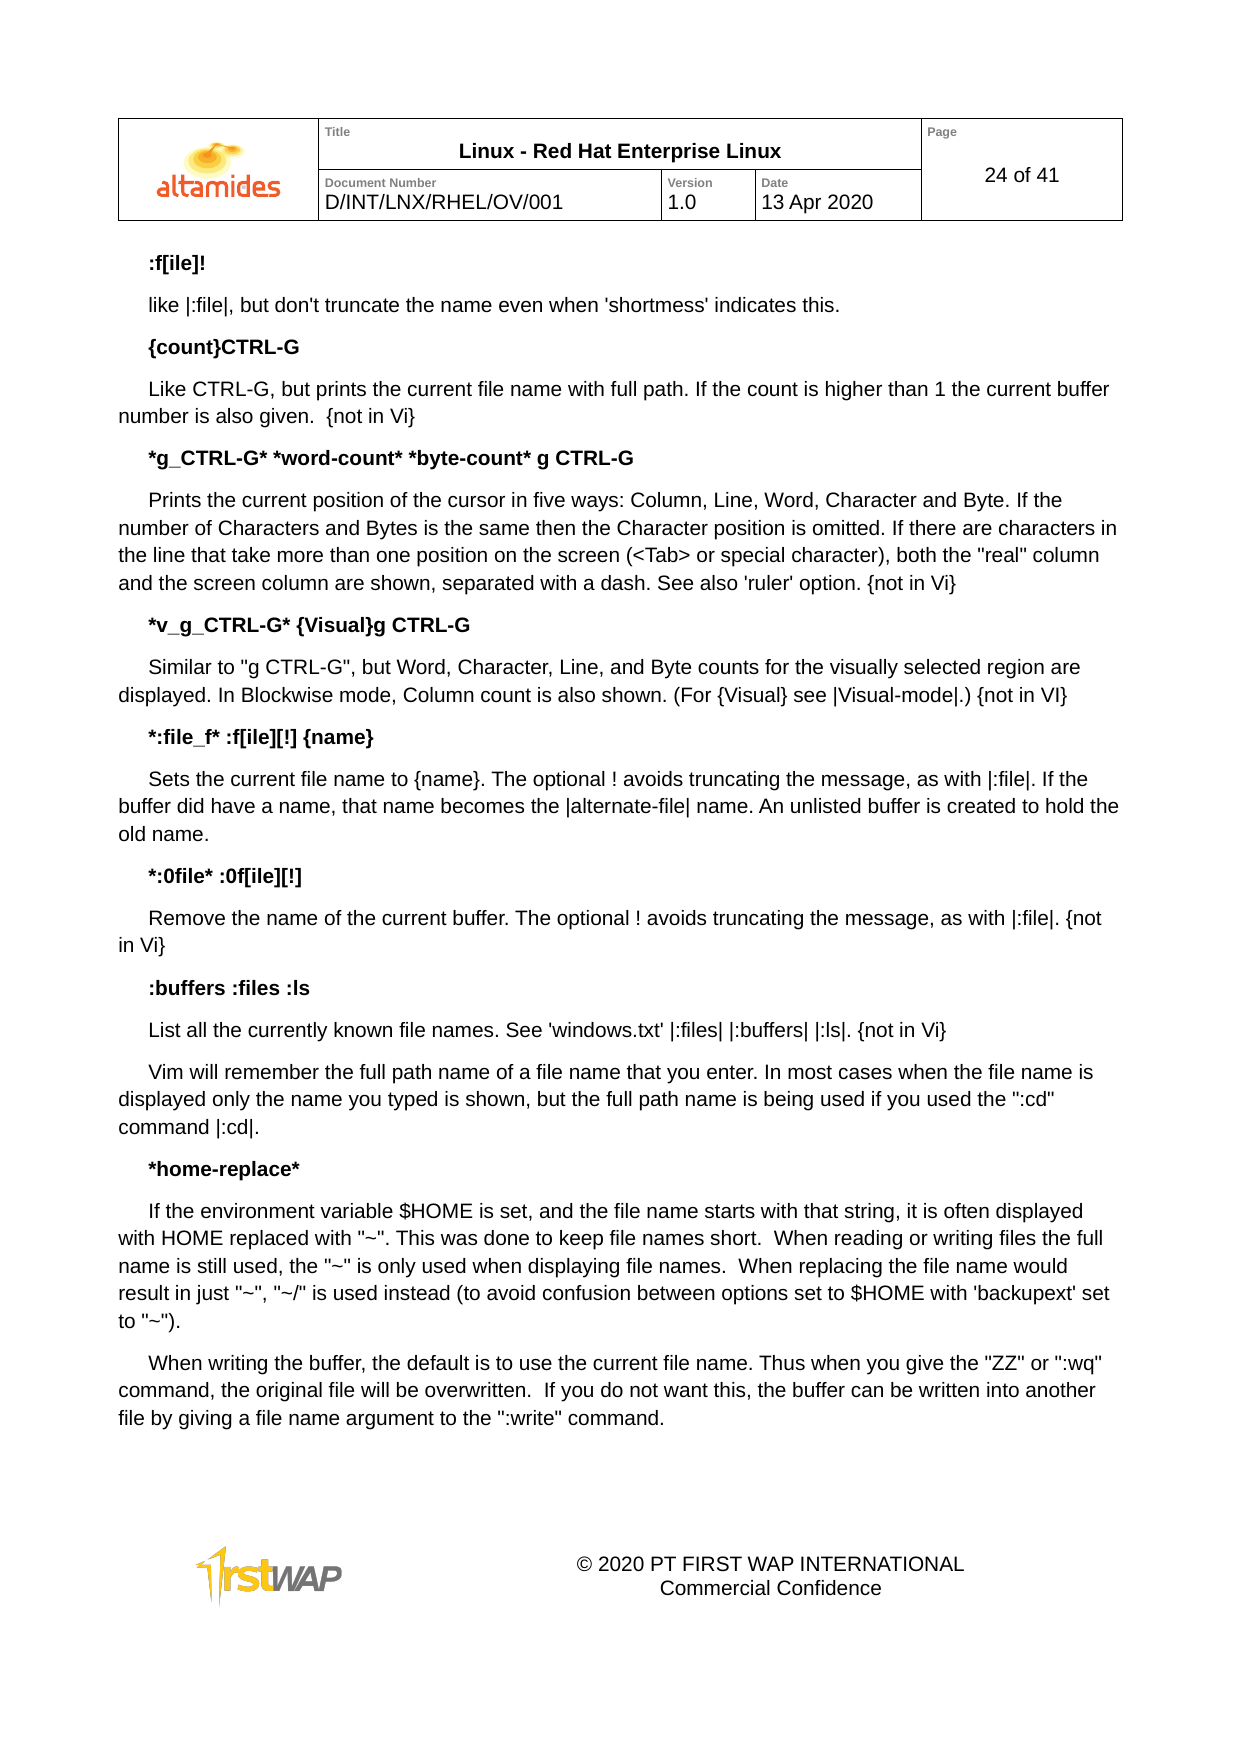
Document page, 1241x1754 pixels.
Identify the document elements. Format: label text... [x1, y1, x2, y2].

text :buffers :files :ls [118, 975, 1122, 999]
text Like CTRL-G, but prints the current file name with full path. If the count is higher than 1 the current buffer number is also given. {not in Vi} [118, 377, 1122, 428]
text *v_g_CTRL-G* {Visual}g CTRL-G [118, 613, 1122, 637]
text Prints the current position of the cursor in five ways: Column, Line, Word, Character and Byte. If the number of Characters and Bytes is the same then the Character position is omitted. If there are characters in the line that take more than one position on the screen (<Tab> or special character), both the "real" column and the screen column are shown, separated with a dash. See also 'ruler' option. {not in Vi} [118, 488, 1122, 595]
text like |:file|, but don't truncate the name even when 'shortmess' indicates this. [118, 292, 1122, 316]
text *:file_f* :f[ile][!] {name} [118, 724, 1122, 748]
text Vim will remember the full path name of a file name that you enter. In most cases when the file name is displayed only the name you typed is shown, but the full path name is being used if you used the ":cd" command |:cd|. [118, 1059, 1122, 1138]
picture [195, 1546, 342, 1607]
text When writing the buffer, the default is to use the current file name. Thus when you give the "ZZ" or ":wq" command, the original file will be overwritten. If you do not want this, the buffer can be written into another file by giving a file name argument to the ":write" command. [118, 1351, 1122, 1430]
text :f[ile]! [118, 250, 1122, 274]
text Remove the name of the current buffer. The optional ! avoids truncating the message, as with |:file|. {not in Vi} [118, 906, 1122, 957]
text *home-replace* [118, 1157, 1122, 1181]
text *g_CTRL-G* *word-count* *byte-count* g CTRL-G [118, 446, 1122, 470]
text Sets the current file name to {name}. The optional ! avoids truncating the message, as with |:file|. If the buffer did have a name, that name becomes the |alternate-file| name. An unlisted buffer is created to hold the old name. [118, 767, 1122, 846]
text *:0file* :0f[ile][!] [118, 864, 1122, 888]
text List all the currently known file names. See 'windows.txt' |:files| |:buffers| |:ls|. {not in Vi} [118, 1017, 1122, 1041]
text If the environment variable $HOME is set, and the file name starts with that string, it is often displayed with HOME replaced with "~". This was done to keep file names short. When reading or writing files the full name is still used, the "~" is only used when displaying file names. When replacing the file name would result in just "~", "~/" is used instead (to avoid confusion between options set to $HOME with 'backupext' set to "~"). [118, 1199, 1122, 1333]
text Similar to "g CTRL-G", but Word, Character, Line, and Byte counts for the visually selected region are displayed. In Blockwise mode, Column count is also shown. (For {Visual} see |Visual-mode|.) {not in VI} [118, 655, 1122, 706]
text {count}CTRL-G [118, 334, 1122, 358]
